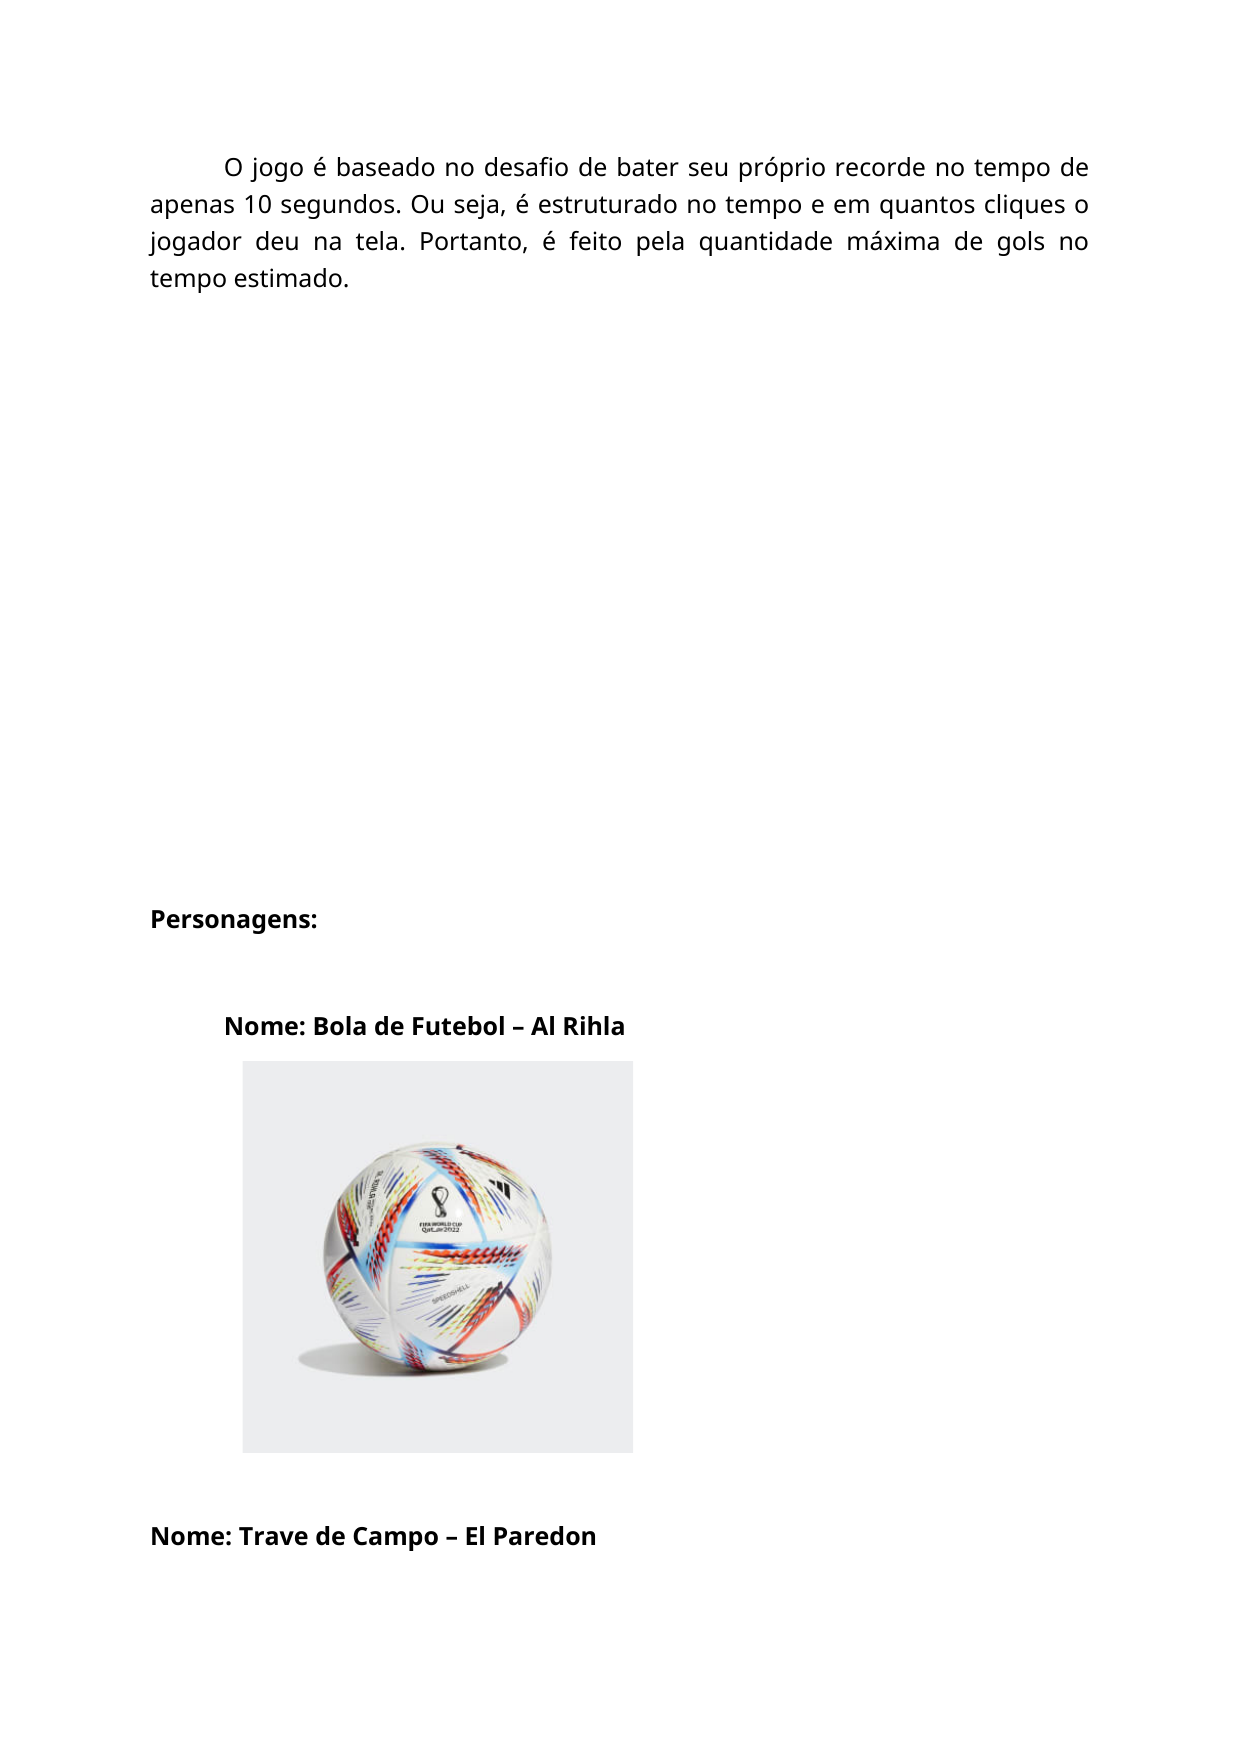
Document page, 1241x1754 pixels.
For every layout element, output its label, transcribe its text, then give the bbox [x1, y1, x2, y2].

picture [242, 1061, 634, 1453]
text O jogo é baseado no desafio de bater seu próprio recorde no tempo de apenas 10 segundos. Ou seja, é estruturado no tempo e em quantos cliques o jogador deu na tela. Portanto, é feito pela quantidade máxima de gols no tempo estimado. [150, 150, 1090, 294]
text Personagens: [150, 902, 1090, 936]
text Nome: Trave de Campo – El Paredon [150, 1518, 1090, 1552]
text Nome: Bola de Futebol – Al Rihla [150, 1008, 1090, 1042]
